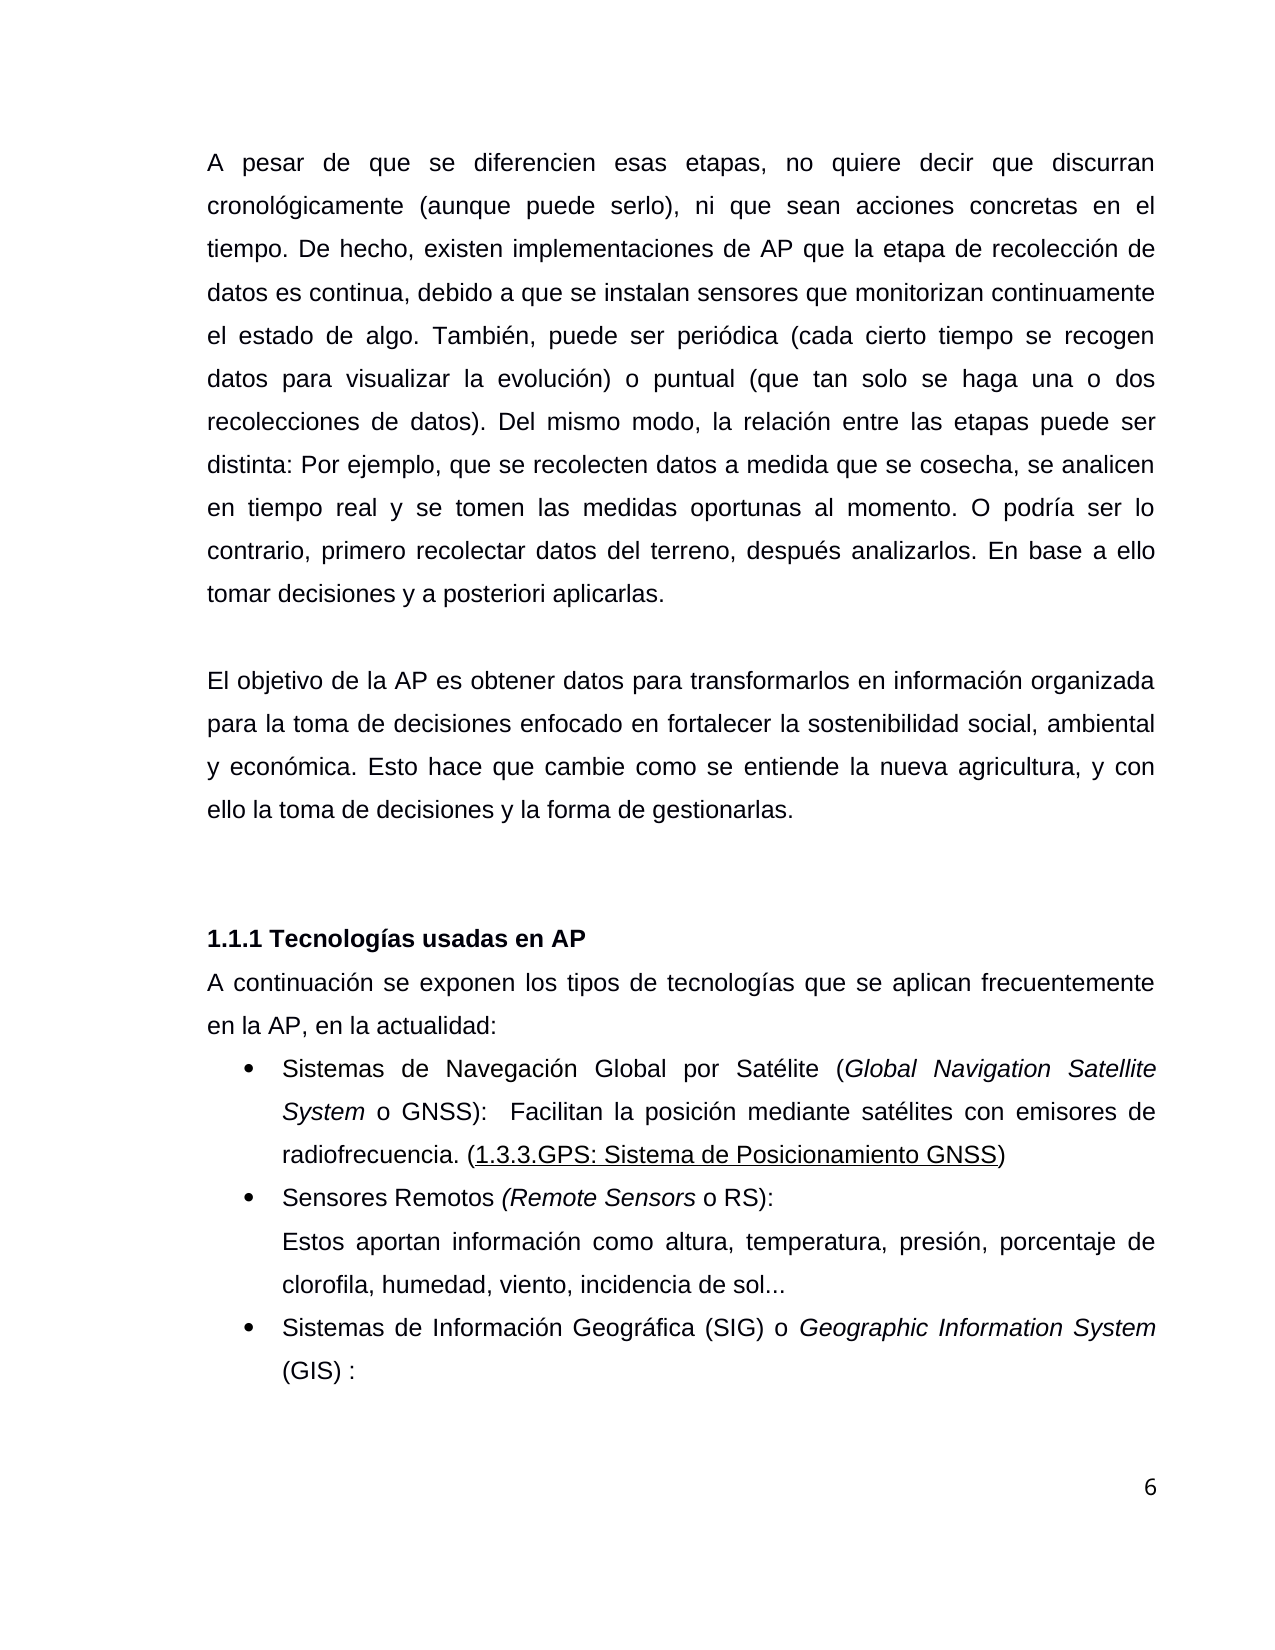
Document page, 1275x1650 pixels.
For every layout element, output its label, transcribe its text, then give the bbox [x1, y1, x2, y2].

text A continuación se exponen los tipos de tecnologías que se aplican frecuentemente en la AP, en la actualidad: [207, 968, 1157, 1039]
list Sensores Remotos (Remote Sensors o RS): [244, 1183, 1157, 1212]
text 1.1.1 Tecnologías usadas en AP [207, 924, 1157, 953]
text El objetivo de la AP es obtener datos para transformarlos en información organizada para la toma de decisiones enfocado en fortalecer la sostenibilidad social, ambiental y económica. Esto hace que cambie como se entiende la nueva agricultura, y con ello la toma de decisiones y la forma de gestionarlas. [207, 666, 1157, 824]
list Sistemas de Navegación Global por Satélite (Global Navigation Satellite System o GNSS): Facilitan la posición mediante satélites con emisores de radiofrecuencia. (1.3.3.GPS: Sistema de Posicionamiento GNSS) [244, 1054, 1157, 1169]
text Estos aportan información como altura, temperatura, presión, porcentaje de clorofila, humedad, viento, incidencia de sol... [282, 1227, 1157, 1298]
text A pesar de que se diferencien esas etapas, no quiere decir que discurran cronológicamente (aunque puede serlo), ni que sean acciones concretas en el tiempo. De hecho, existen implementaciones de AP que la etapa de recolección de datos es continua, debido a que se instalan sensores que monitorizan continuamente el estado de algo. También, puede ser periódica (cada cierto tiempo se recogen datos para visualizar la evolución) o puntual (que tan solo se haga una o dos recolecciones de datos). Del mismo modo, la relación entre las etapas puede ser distinta: Por ejemplo, que se recolecten datos a medida que se cosecha, se analicen en tiempo real y se tomen las medidas oportunas al momento. O podría ser lo contrario, primero recolectar datos del terreno, después analizarlos. En base a ello tomar decisiones y a posteriori aplicarlas. [207, 148, 1157, 608]
list Sistemas de Información Geográfica (SIG) o Geographic Information System (GIS) : [244, 1313, 1157, 1385]
